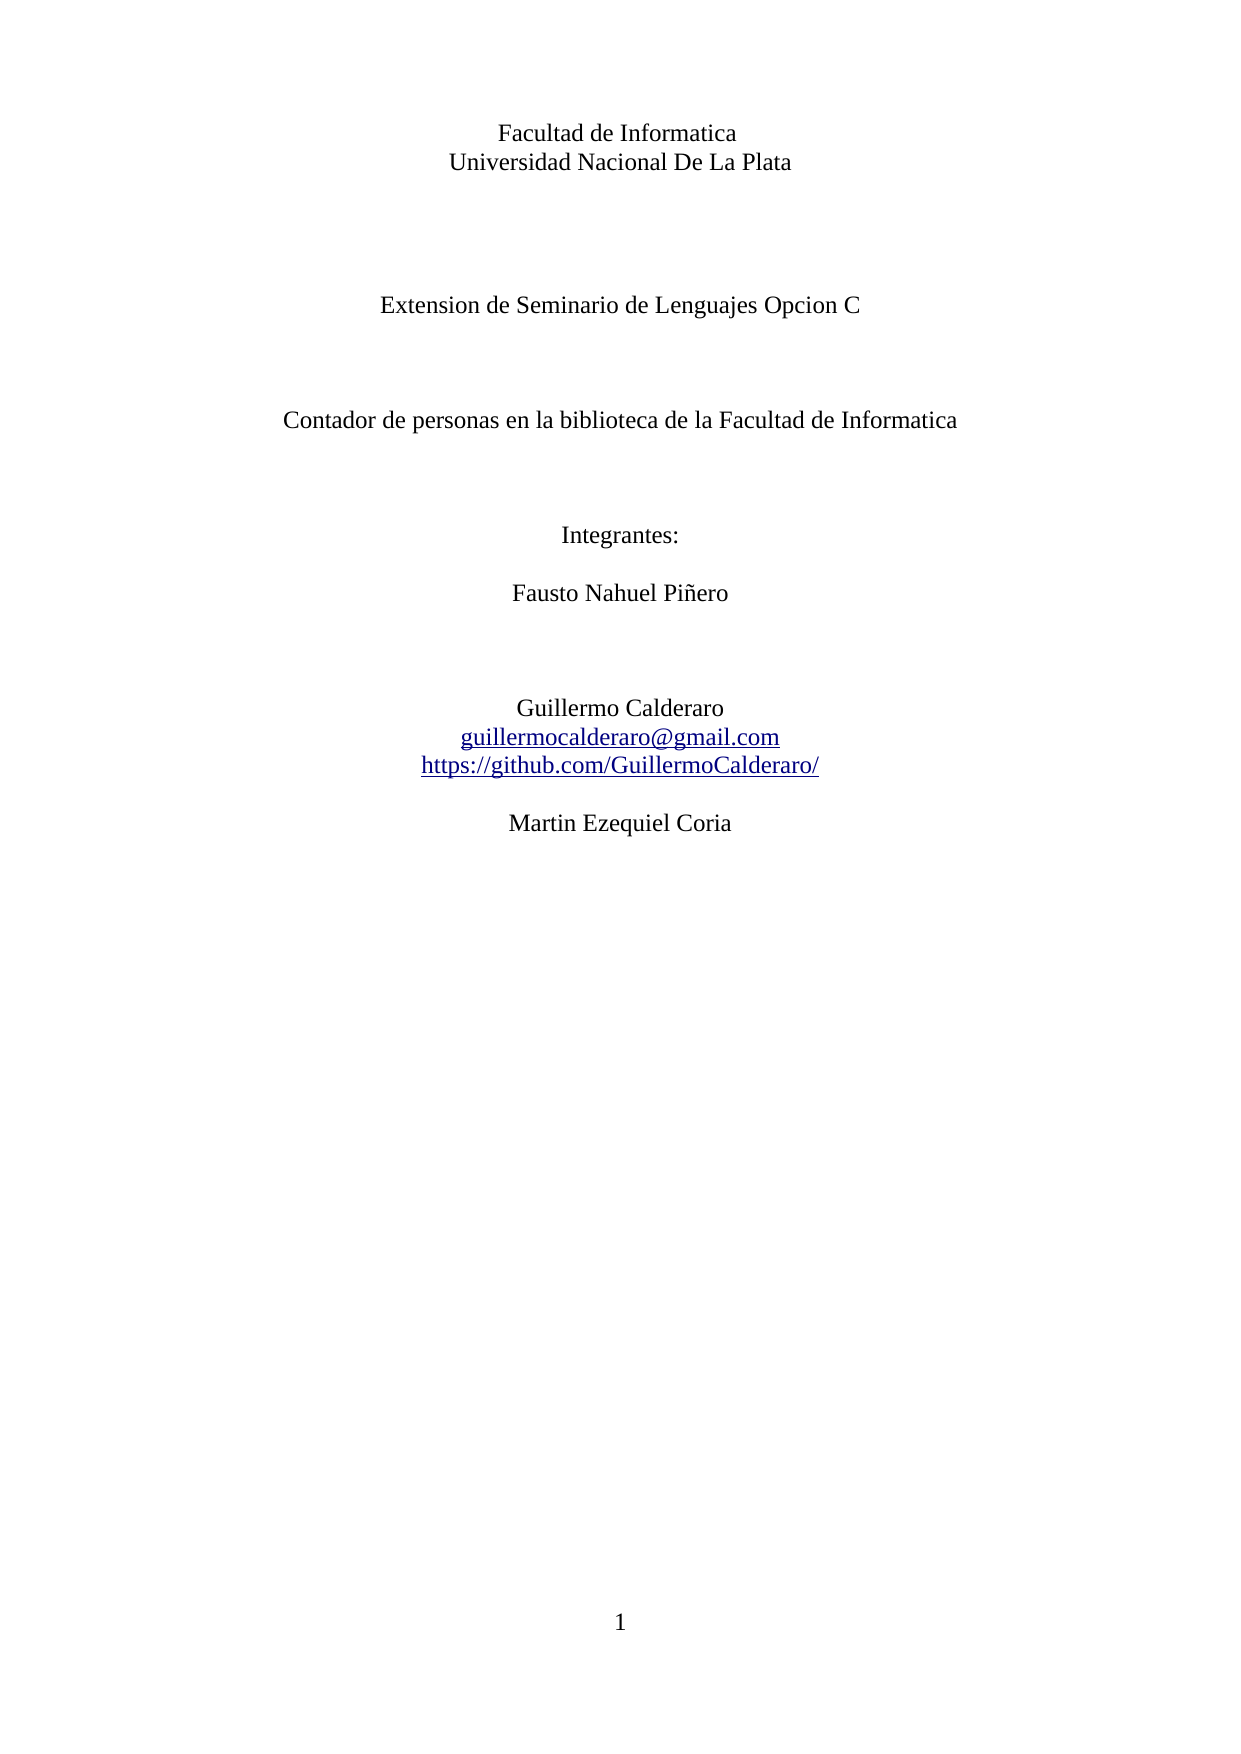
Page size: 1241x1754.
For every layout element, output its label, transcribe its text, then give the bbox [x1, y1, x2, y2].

text Contador de personas en la biblioteca de la Facultad de Informatica [118, 406, 1122, 434]
text Fausto Nahuel Piñero [118, 578, 1122, 607]
text Guillermo Calderaro [118, 693, 1122, 722]
text Integrantes: [118, 521, 1122, 549]
text Martin Ezequiel Coria [118, 808, 1122, 837]
text Facultad de Informatica [118, 118, 1122, 147]
text guillermocalderaro@gmail.com [118, 722, 1122, 751]
text Universidad Nacional De La Plata [118, 147, 1122, 176]
text Extension de Seminario de Lenguajes Opcion C [118, 291, 1122, 319]
text https://github.com/GuillermoCalderaro/ [118, 751, 1122, 779]
